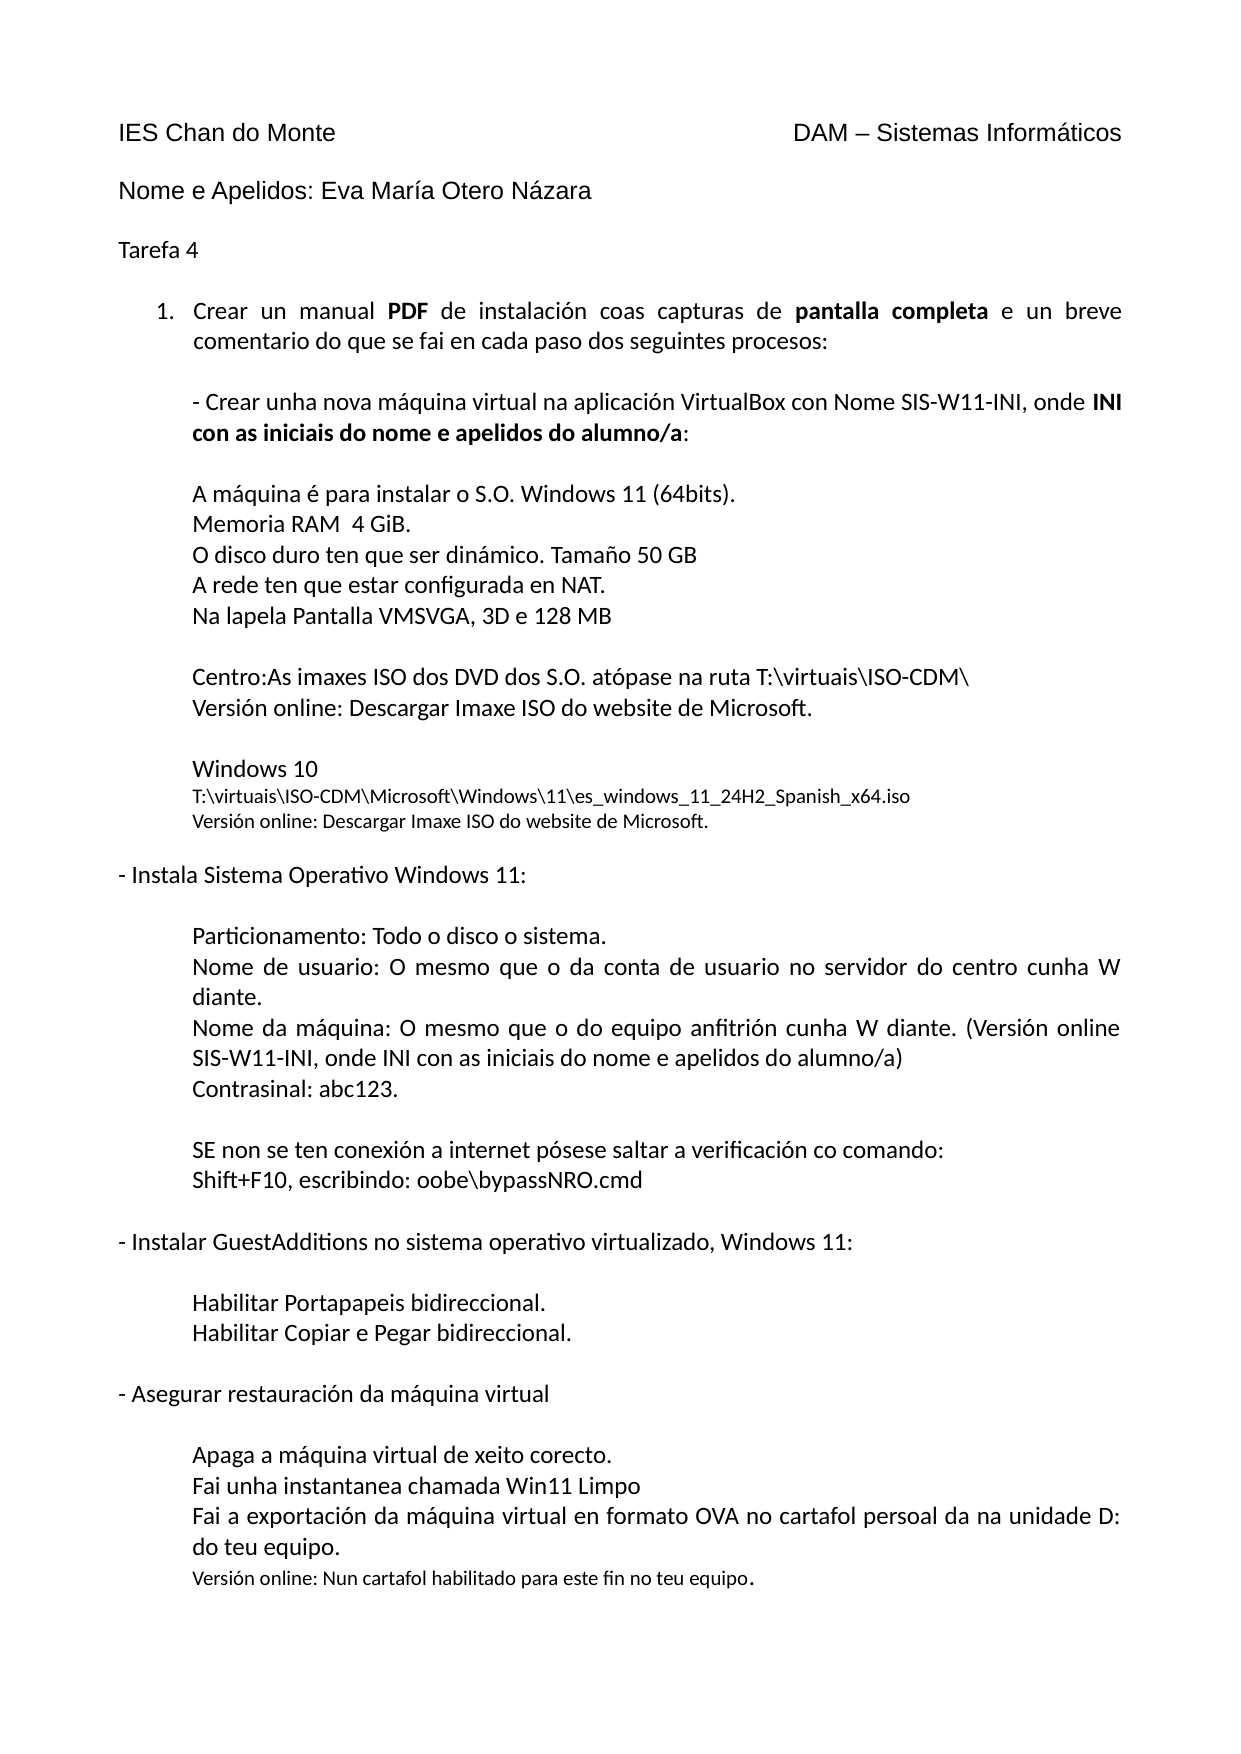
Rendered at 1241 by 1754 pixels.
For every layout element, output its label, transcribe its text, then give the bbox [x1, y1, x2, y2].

text A rede ten que estar configurada en NAT. [192, 569, 1122, 600]
text - Crear unha nova máquina virtual na aplicación VirtualBox con Nome SIS-W11-INI, onde INI con as iniciais do nome e apelidos do alumno/a: [192, 386, 1122, 447]
text Habilitar Portapapeis bidireccional. [192, 1287, 1122, 1317]
text Tarefa 4 [118, 234, 1122, 264]
text Particionamento: Todo o disco o sistema. [192, 921, 1122, 951]
text - Asegurar restauración da máquina virtual [118, 1378, 1122, 1409]
text - Instala Sistema Operativo Windows 11: [118, 859, 1122, 890]
text Shift+F10, escribindo: oobe\bypassNRO.cmd [192, 1165, 1122, 1195]
list Crear un manual PDF de instalación coas capturas de pantalla completa e un breve comentario do que se fai en cada paso dos seguintes procesos: [156, 295, 1122, 356]
text Versión online: Descargar Imaxe ISO do website de Microsoft. [192, 692, 1122, 722]
text O disco duro ten que ser dinámico. Tamaño 50 GB [192, 539, 1122, 569]
text Nome da máquina: O mesmo que o do equipo anfitrión cunha W diante. (Versión online SIS-W11-INI, onde INI con as iniciais do nome e apelidos do alumno/a) [192, 1012, 1122, 1073]
text T:\virtuais\ISO-CDM\Microsoft\Windows\11\es_windows_11_24H2_Spanish_x64.iso [192, 783, 1122, 809]
text Apaga a máquina virtual de xeito corecto. [192, 1439, 1122, 1470]
text Centro:As imaxes ISO dos DVD dos S.O. atópase na ruta T:\virtuais\ISO-CDM\ [192, 661, 1122, 692]
text Contrasinal: abc123. [192, 1073, 1122, 1104]
text Na lapela Pantalla VMSVGA, 3D e 128 MB [192, 600, 1122, 631]
text Memoria RAM 4 GiB. [192, 508, 1122, 539]
text Versión online: Descargar Imaxe ISO do website de Microsoft. [192, 809, 1122, 834]
text Fai a exportación da máquina virtual en formato OVA no cartafol persoal da na unidade D: do teu equipo. [192, 1500, 1122, 1561]
text Windows 10 [192, 753, 1122, 783]
text Nome de usuario: O mesmo que o da conta de usuario no servidor do centro cunha W diante. [192, 951, 1122, 1012]
text Versión online: Nun cartafol habilitado para este fin no teu equipo. [192, 1561, 1122, 1592]
text SE non se ten conexión a internet pósese saltar a verificación co comando: [192, 1134, 1122, 1165]
text A máquina é para instalar o S.O. Windows 11 (64bits). [192, 478, 1122, 508]
text - Instalar GuestAdditions no sistema operativo virtualizado, Windows 11: [118, 1226, 1122, 1256]
text Habilitar Copiar e Pegar bidireccional. [192, 1317, 1122, 1348]
text Fai unha instantanea chamada Win11 Limpo [192, 1470, 1122, 1500]
